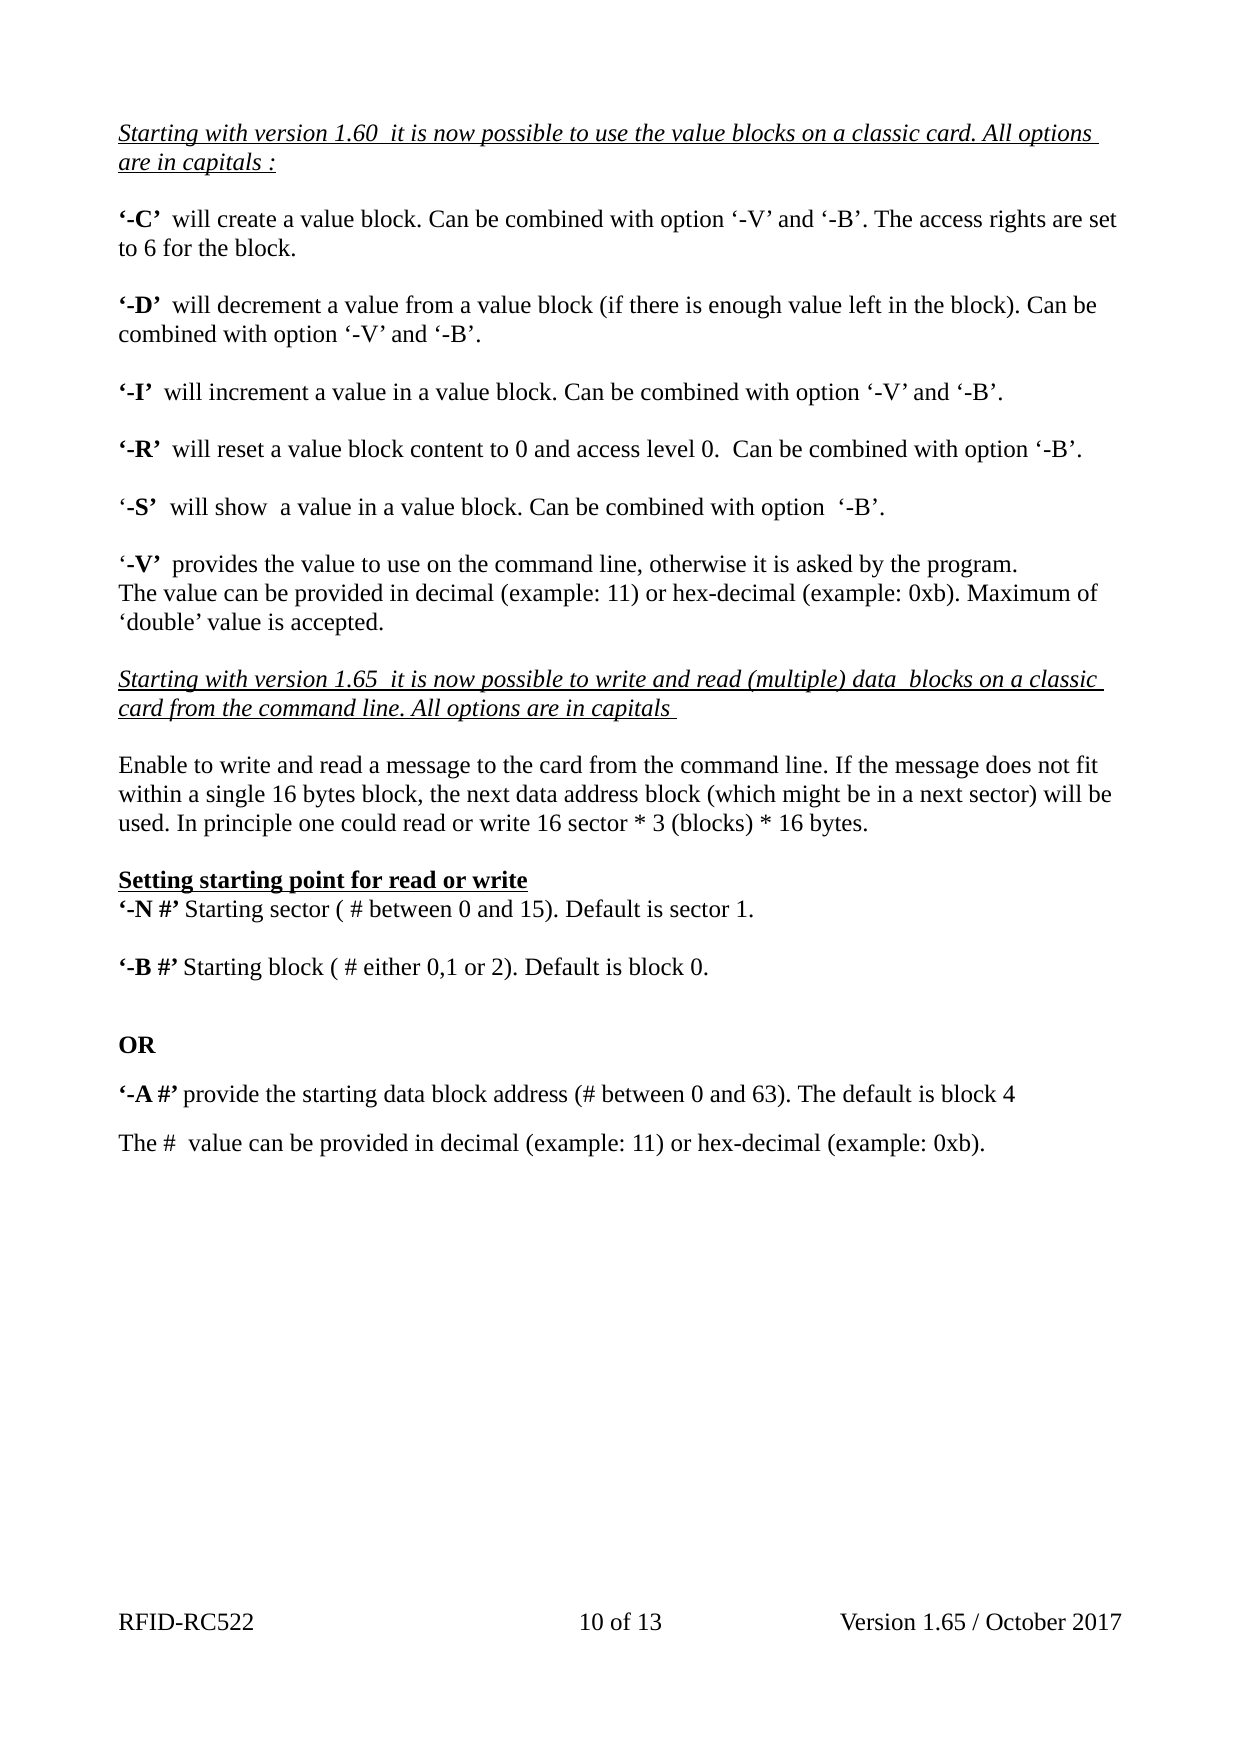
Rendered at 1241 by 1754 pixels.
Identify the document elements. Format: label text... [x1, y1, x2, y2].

text ‘-V’ provides the value to use on the command line, otherwise it is asked by the program. [118, 549, 1122, 578]
text ‘-S’ will show a value in a value block. Can be combined with option ‘-B’. [118, 492, 1122, 521]
text Starting with version 1.65 it is now possible to write and read (multiple) data blocks on a classic card from the command line. All options are in capitals [118, 664, 1122, 722]
text ‘-R’ will reset a value block content to 0 and access level 0. Can be combined with option ‘-B’. [118, 434, 1122, 463]
text The value can be provided in decimal (example: 11) or hex-decimal (example: 0xb). Maximum of ‘double’ value is accepted. [118, 578, 1122, 636]
text Starting with version 1.60 it is now possible to use the value blocks on a classic card. All options are in capitals : [118, 118, 1122, 176]
text ‘-N #’ Starting sector ( # between 0 and 15). Default is sector 1. [118, 894, 1122, 923]
text ‘-B #’ Starting block ( # either 0,1 or 2). Default is block 0. [118, 952, 1122, 981]
text OR [118, 1030, 1122, 1058]
text Setting starting point for read or write [118, 866, 1122, 894]
text Enable to write and read a message to the card from the command line. If the message does not fit within a single 16 bytes block, the next data address block (which might be in a next sector) will be used. In principle one could read or write 16 sector * 3 (blocks) * 16 bytes. [118, 751, 1122, 837]
text ‘-D’ will decrement a value from a value block (if there is enough value left in the block). Can be combined with option ‘-V’ and ‘-B’. [118, 291, 1122, 348]
text ‘-A #’ provide the starting data block address (# between 0 and 63). The default is block 4 [118, 1079, 1122, 1107]
text ‘-I’ will increment a value in a value block. Can be combined with option ‘-V’ and ‘-B’. [118, 377, 1122, 406]
text The # value can be provided in decimal (example: 11) or hex-decimal (example: 0xb). [118, 1128, 1122, 1157]
text ‘-C’ will create a value block. Can be combined with option ‘-V’ and ‘-B’. The access rights are set to 6 for the block. [118, 204, 1122, 262]
